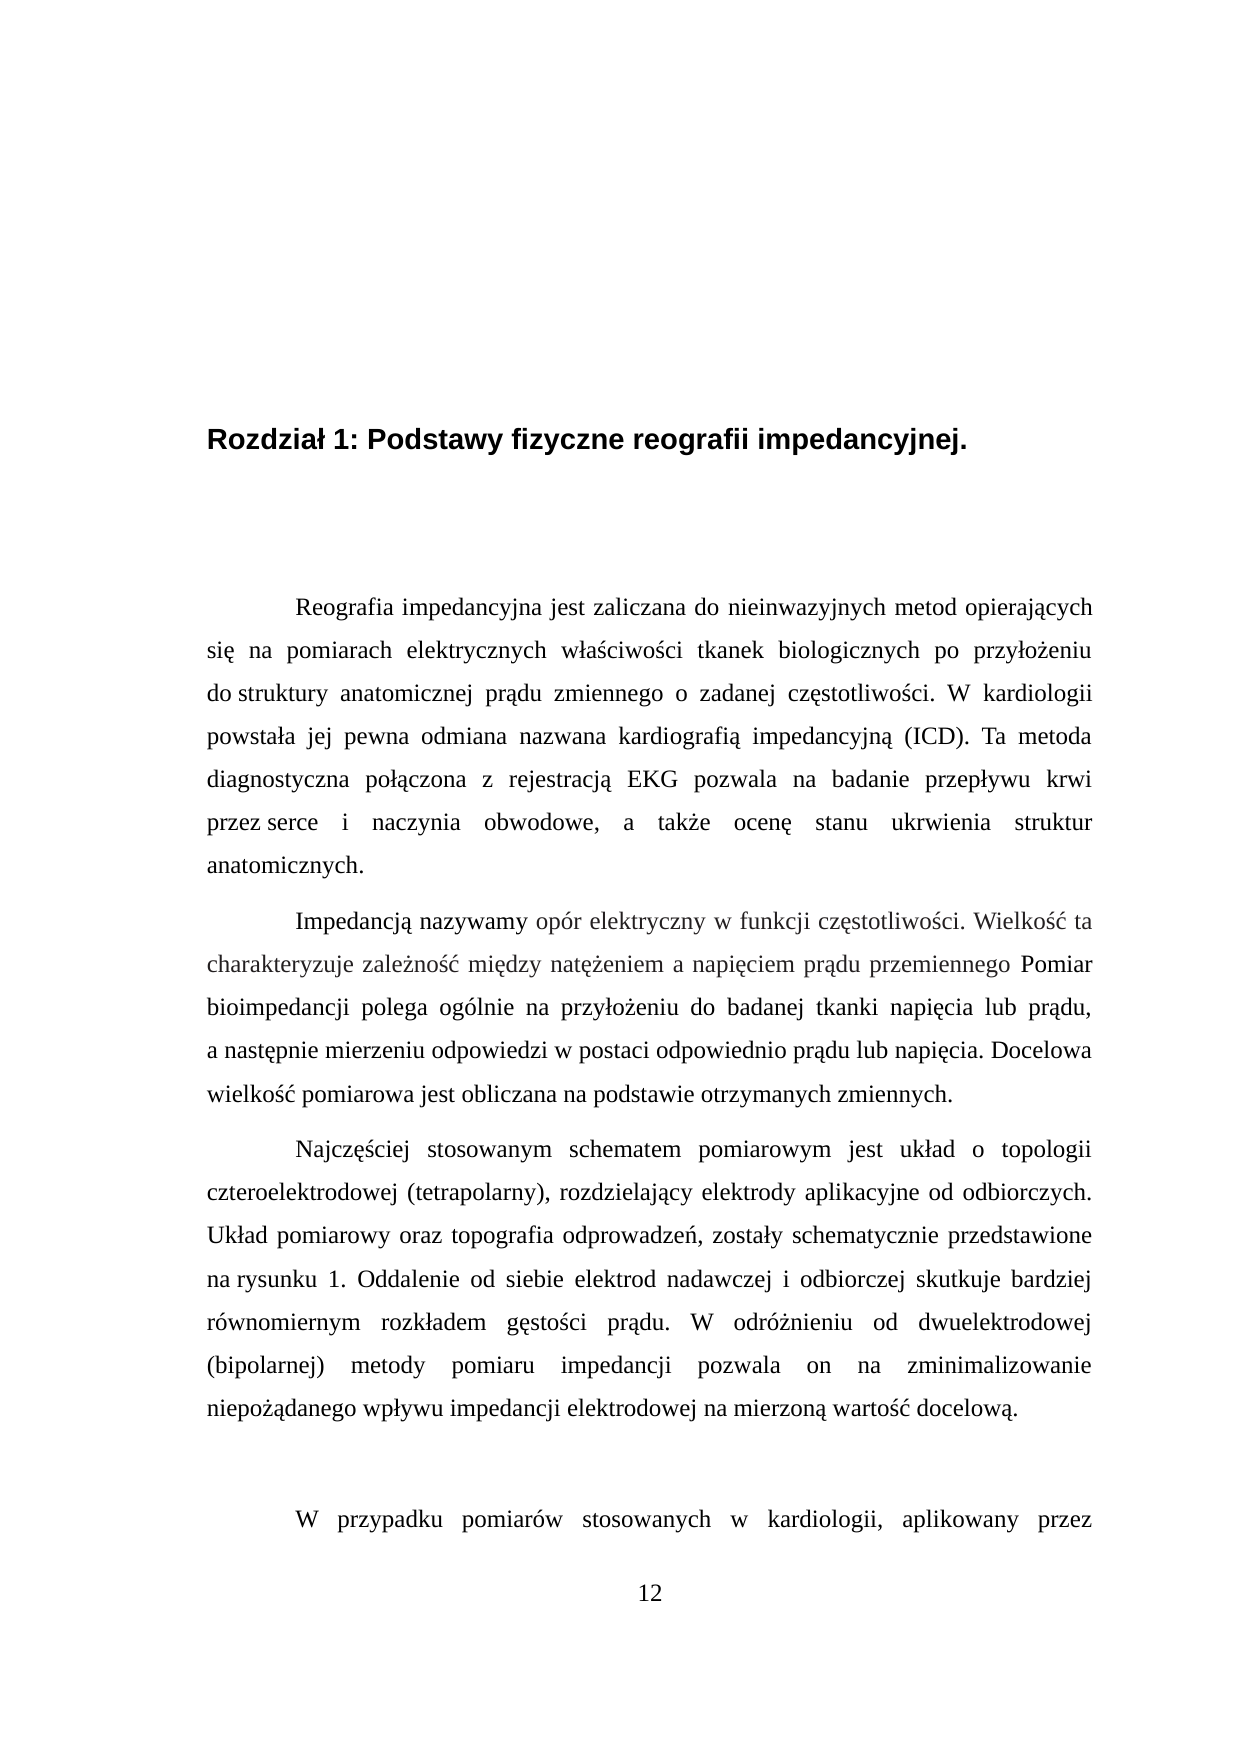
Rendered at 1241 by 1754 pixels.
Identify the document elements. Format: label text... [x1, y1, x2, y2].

text Reografia impedancyjna jest zaliczana do nieinwazyjnych metod opierających się na pomiarach elektrycznych właściwości tkanek biologicznych po przyłożeniu do struktury anatomicznej prądu zmiennego o zadanej częstotliwości. W kardiologii powstała jej pewna odmiana nazwana kardiografią impedancyjną (ICD). Ta metoda diagnostyczna połączona z rejestracją EKG pozwala na badanie przepływu krwi przez serce i naczynia obwodowe, a także ocenę stanu ukrwienia struktur anatomicznych. [207, 592, 1093, 879]
text W przypadku pomiarów stosowanych w kardiologii, aplikowany przez [207, 1504, 1093, 1533]
text Impedancją nazywamy opór elektryczny w funkcji częstotliwości. Wielkość ta charakteryzuje zależność między natężeniem a napięciem prądu przemiennego Pomiar bioimpedancji polega ogólnie na przyłożeniu do badanej tkanki napięcia lub prądu, a następnie mierzeniu odpowiedzi w postaci odpowiednio prądu lub napięcia. Docelowa wielkość pomiarowa jest obliczana na podstawie otrzymanych zmiennych. [207, 906, 1093, 1107]
text Najczęściej stosowanym schematem pomiarowym jest układ o topologii czteroelektrodowej (tetrapolarny), rozdzielający elektrody aplikacyjne od odbiorczych. Układ pomiarowy oraz topografia odprowadzeń, zostały schematycznie przedstawione na rysunku 1. Oddalenie od siebie elektrod nadawczej i odbiorczej skutkuje bardziej równomiernym rozkładem gęstości prądu. W odróżnieniu od dwuelektrodowej (bipolarnej) metody pomiaru impedancji pozwala on na zminimalizowanie niepożądanego wpływu impedancji elektrodowej na mierzoną wartość docelową. [207, 1134, 1093, 1422]
subtitle Rozdział 1: Podstawy fizyczne reografii impedancyjnej. [207, 422, 1093, 456]
